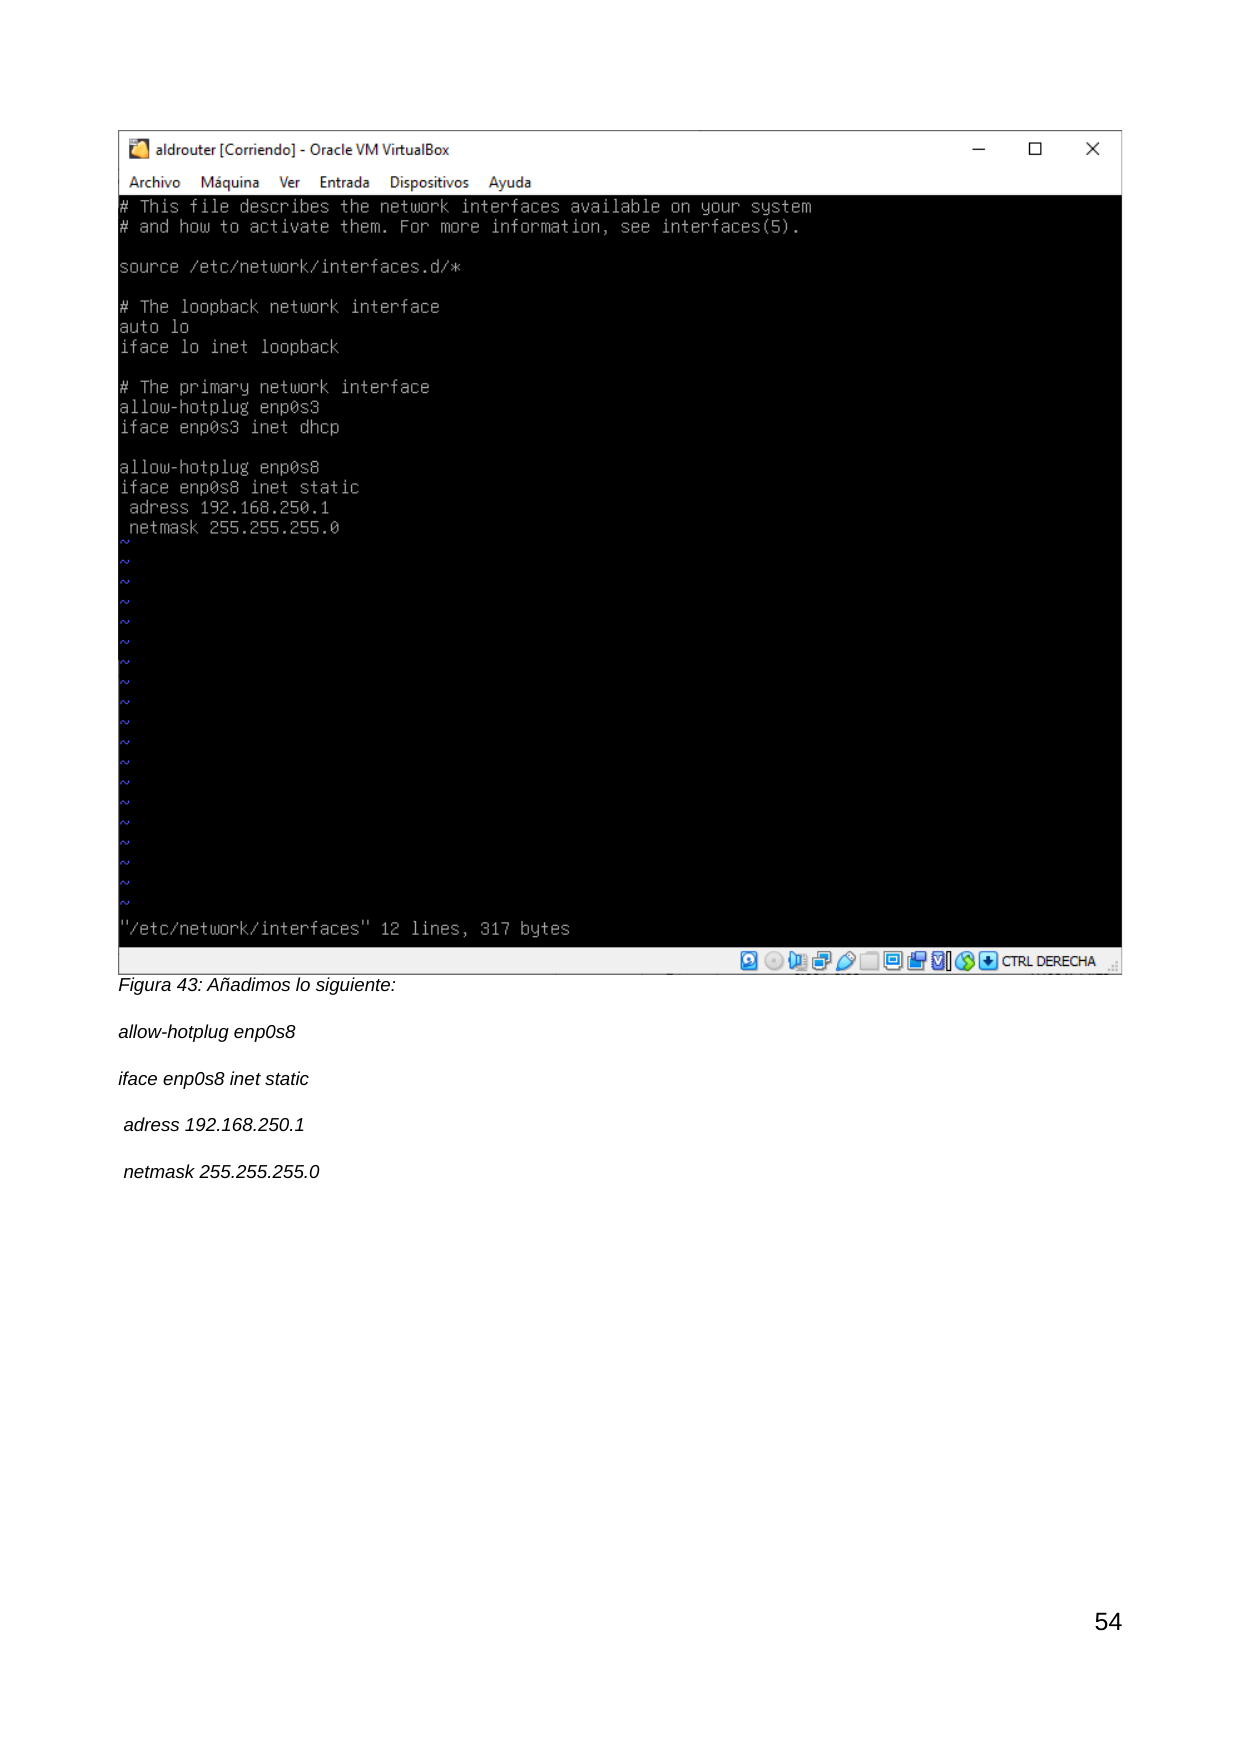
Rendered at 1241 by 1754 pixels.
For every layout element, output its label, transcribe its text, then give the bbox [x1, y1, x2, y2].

text iface enp0s8 inet static [118, 1067, 1122, 1089]
text adress 192.168.250.1 [118, 1114, 1122, 1136]
picture [118, 130, 1123, 975]
text Figura 43: Añadimos lo siguiente: [118, 975, 1122, 996]
text allow-hotplug enp0s8 [118, 1021, 1122, 1042]
text netmask 255.255.255.0 [118, 1161, 1122, 1182]
